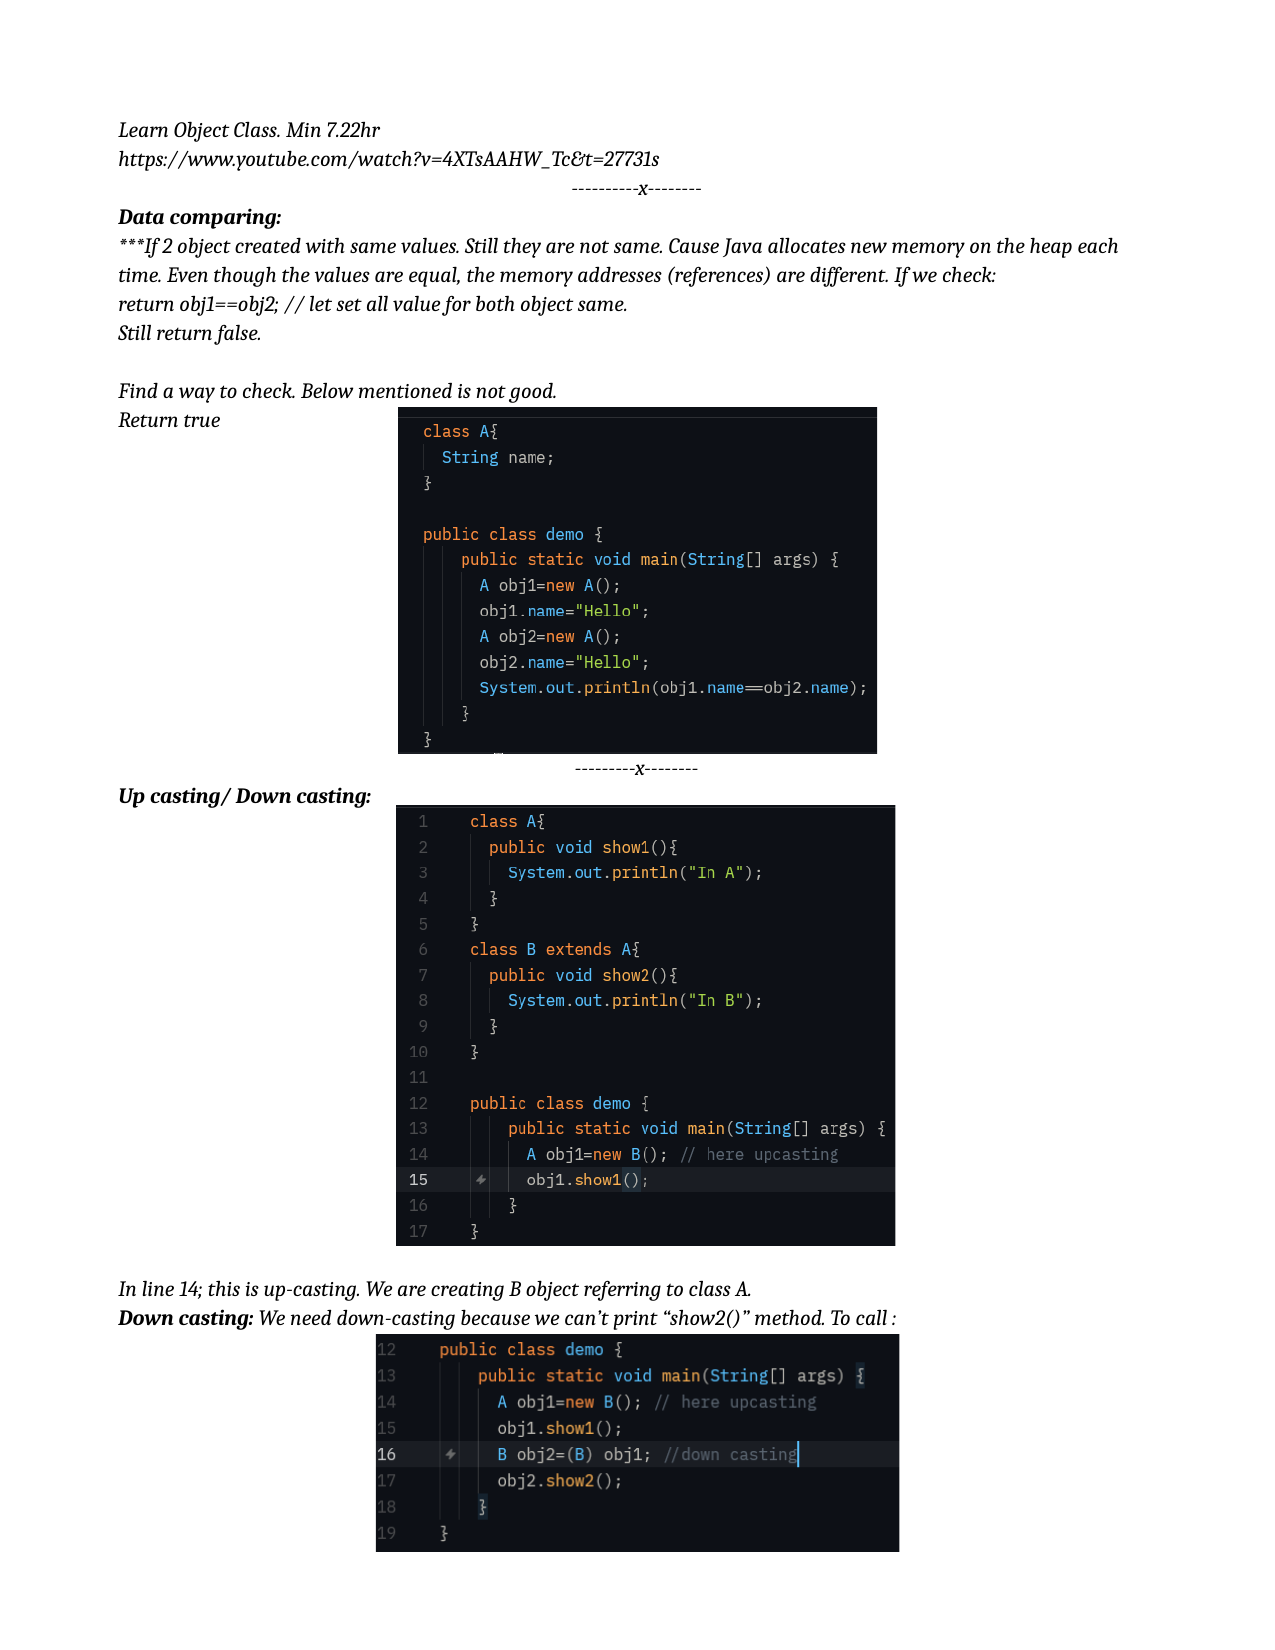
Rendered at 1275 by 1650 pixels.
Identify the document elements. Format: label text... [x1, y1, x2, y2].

picture [396, 805, 896, 1246]
text ***If 2 object created with same values. Still they are not same. Cause Java allocates new memory on the heap each time. Even though the values are equal, the memory addresses (references) are different. If we check: [118, 234, 1157, 288]
text Down casting: We need down-casting because we can’t print “show2()” method. To call : [118, 1305, 1157, 1331]
picture [398, 407, 878, 754]
text ----------x-------- [118, 176, 1157, 201]
text https://www.youtube.com/watch?v=4XTsAAHW_Tc&t=27731s [118, 147, 1157, 172]
picture [375, 1334, 900, 1552]
text Data comparing: [118, 205, 1157, 230]
text ---------x-------- [118, 755, 1157, 780]
text Return true [118, 408, 398, 433]
text In line 14; this is up-casting. We are creating B object referring to class A. [118, 1276, 1157, 1302]
text return obj1==obj2; // let set all value for both object same. [118, 292, 1157, 317]
text Find a way to check. Below mentioned is not good. [118, 379, 1157, 404]
text [878, 408, 1157, 433]
text Still return false. [118, 321, 1157, 346]
text Up casting/ Down casting: [118, 784, 1157, 809]
text Learn Object Class. Min 7.22hr [118, 118, 1157, 143]
